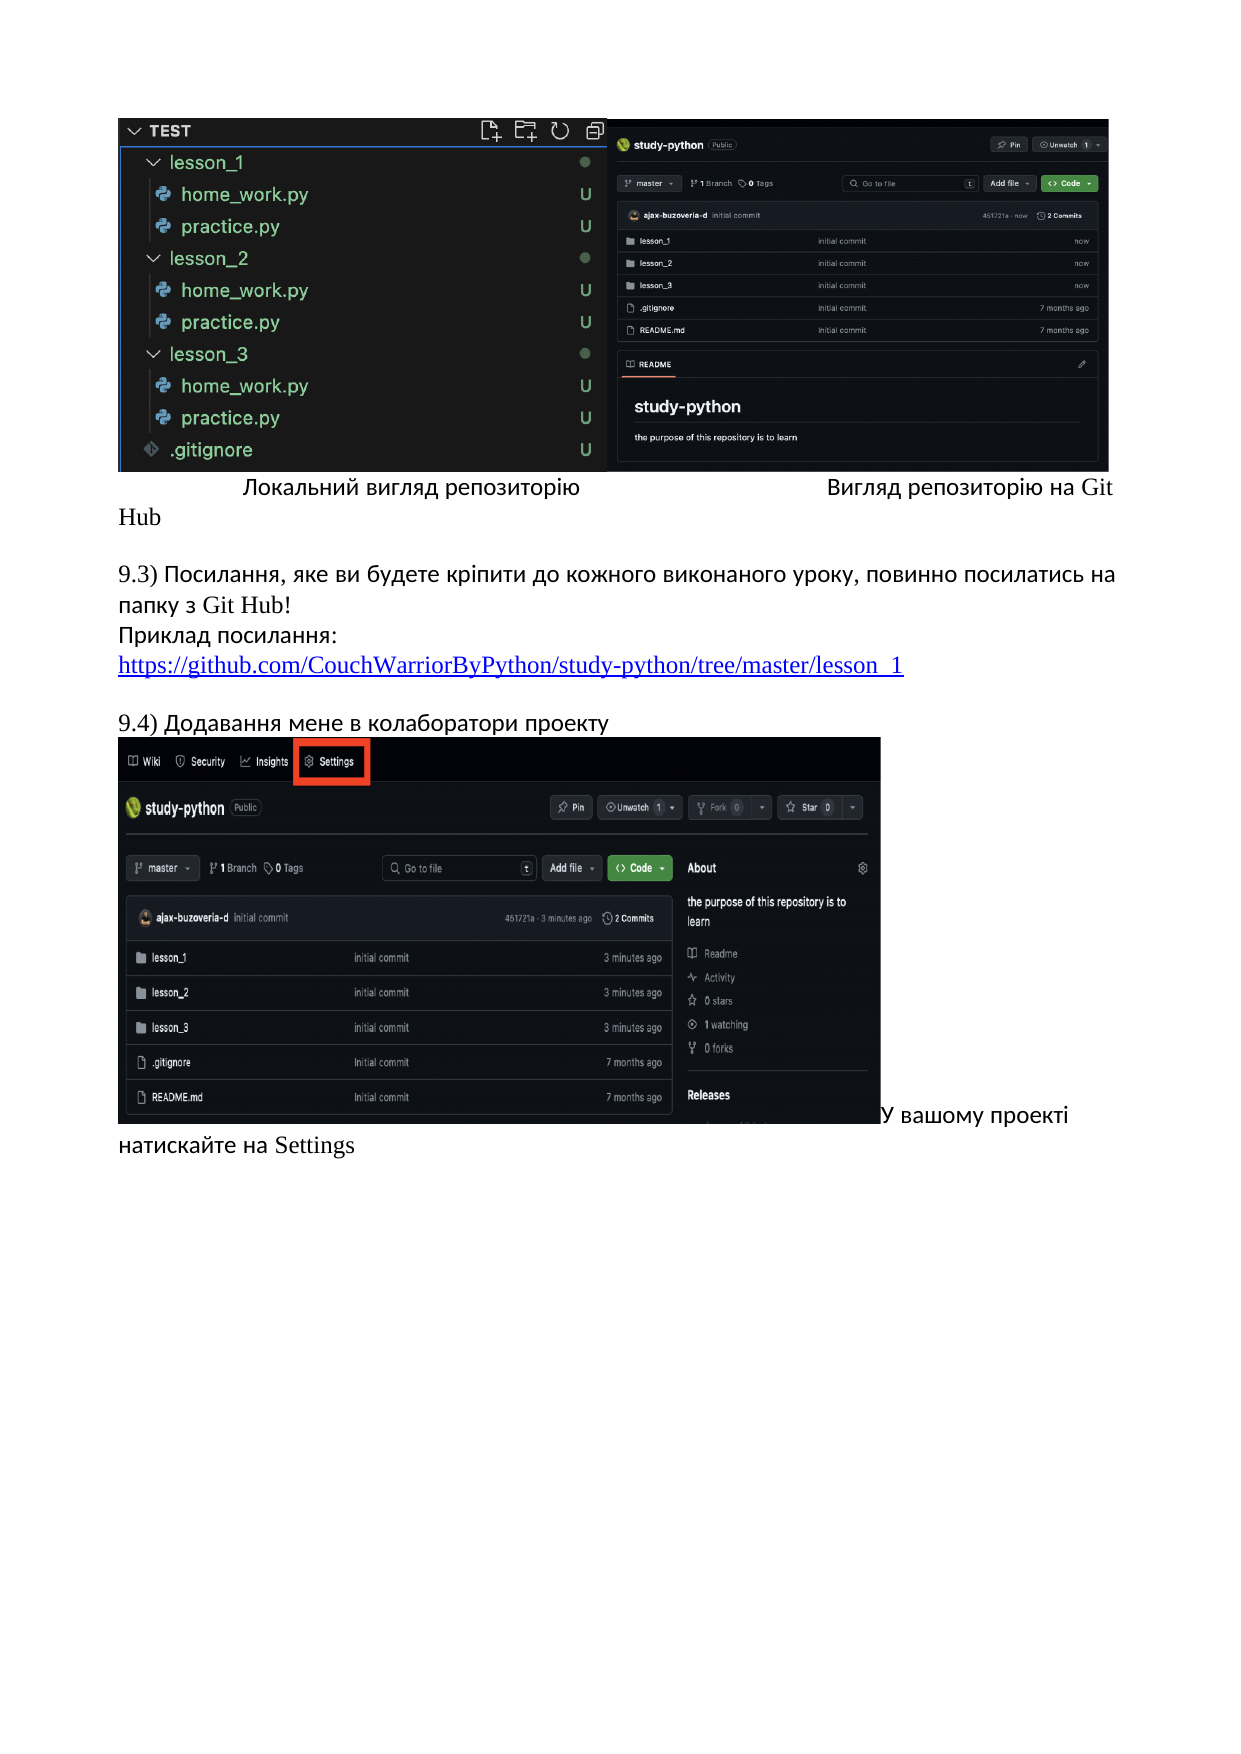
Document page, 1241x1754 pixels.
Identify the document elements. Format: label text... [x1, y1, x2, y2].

text У вашому проекті натискайте на Settings [118, 737, 1122, 1160]
text 9.3) Посилання, яке ви будете кріпити до кожного виконаного уроку, повинно посилатись на папку з Git Hub! [118, 558, 1122, 619]
text Приклад посилання: https://github.com/CouchWarriorByPython/study-python/tree/master/lesson_1 [118, 619, 1122, 679]
text 9.4) Додавання мене в колаборатори проекту [118, 707, 1122, 737]
text Локальний вигляд репозиторію Вигляд репозиторію на Git Hub [118, 118, 1122, 531]
